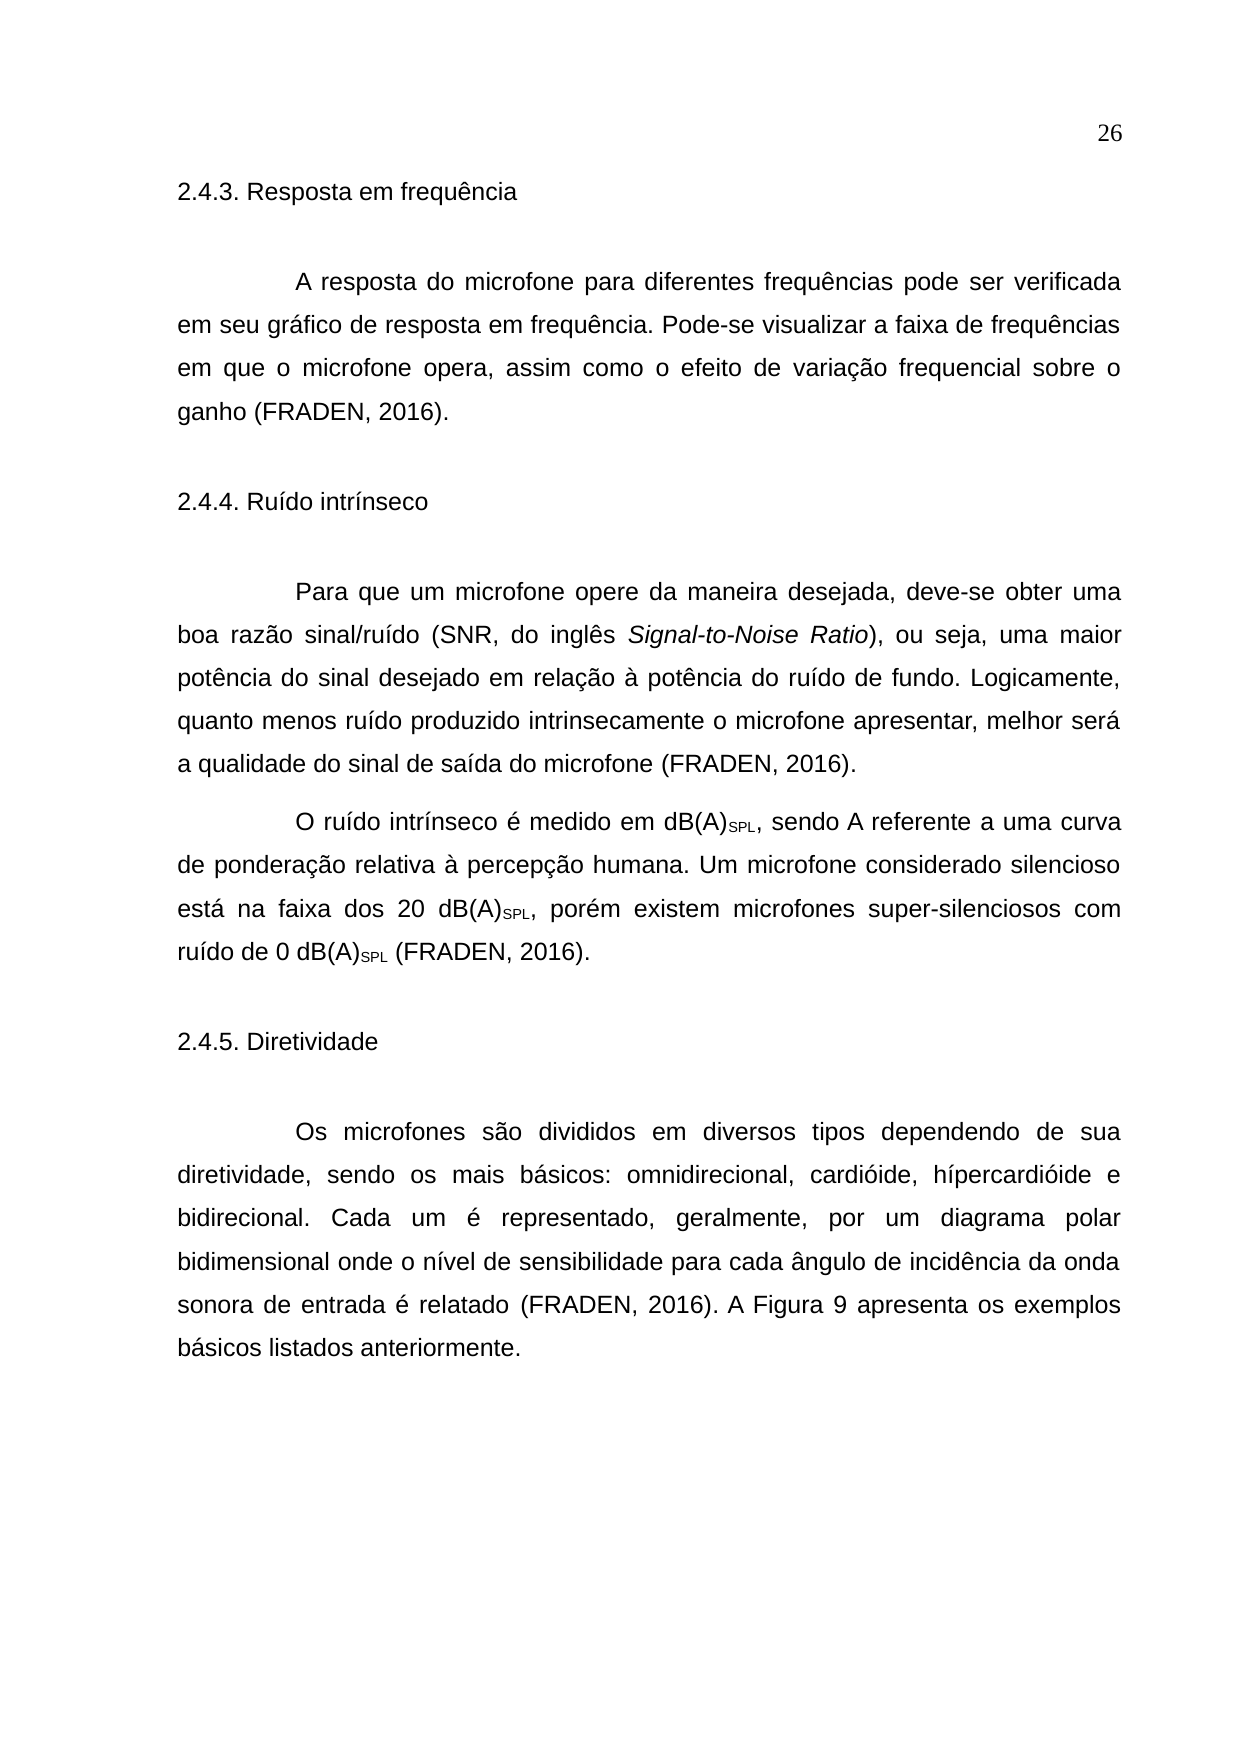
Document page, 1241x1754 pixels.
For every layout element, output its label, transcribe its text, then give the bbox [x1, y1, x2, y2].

text Para que um microfone opere da maneira desejada, deve-se obter uma boa razão sinal/ruído (SNR, do inglês Signal-to-Noise Ratio), ou seja, uma maior potência do sinal desejado em relação à potência do ruído de fundo. Logicamente, quanto menos ruído produzido intrinsecamente o microfone apresentar, melhor será a qualidade do sinal de saída do microfone (FRADEN, 2016). [177, 577, 1122, 778]
text A resposta do microfone para diferentes frequências pode ser verificada em seu gráfico de resposta em frequência. Pode-se visualizar a faixa de frequências em que o microfone opera, assim como o efeito de variação frequencial sobre o ganho (FRADEN, 2016). [177, 267, 1122, 425]
subtitle 2.4.3. Resposta em frequência [177, 177, 1122, 206]
subtitle 2.4.5. Diretividade [177, 1027, 1122, 1056]
text Os microfones são divididos em diversos tipos dependendo de sua diretividade, sendo os mais básicos: omnidirecional, cardióide, hípercardióide e bidirecional. Cada um é representado, geralmente, por um diagrama polar bidimensional onde o nível de sensibilidade para cada ângulo de incidência da onda sonora de entrada é relatado (FRADEN, 2016). A Figura 9 apresenta os exemplos básicos listados anteriormente. [177, 1117, 1122, 1362]
text O ruído intrínseco é medido em dB(A)SPL, sendo A referente a uma curva de ponderação relativa à percepção humana. Um microfone considerado silencioso está na faixa dos 20 dB(A)SPL, porém existem microfones super-silenciosos com ruído de 0 dB(A)SPL (FRADEN, 2016). [177, 807, 1122, 966]
subtitle 2.4.4. Ruído intrínseco [177, 487, 1122, 516]
